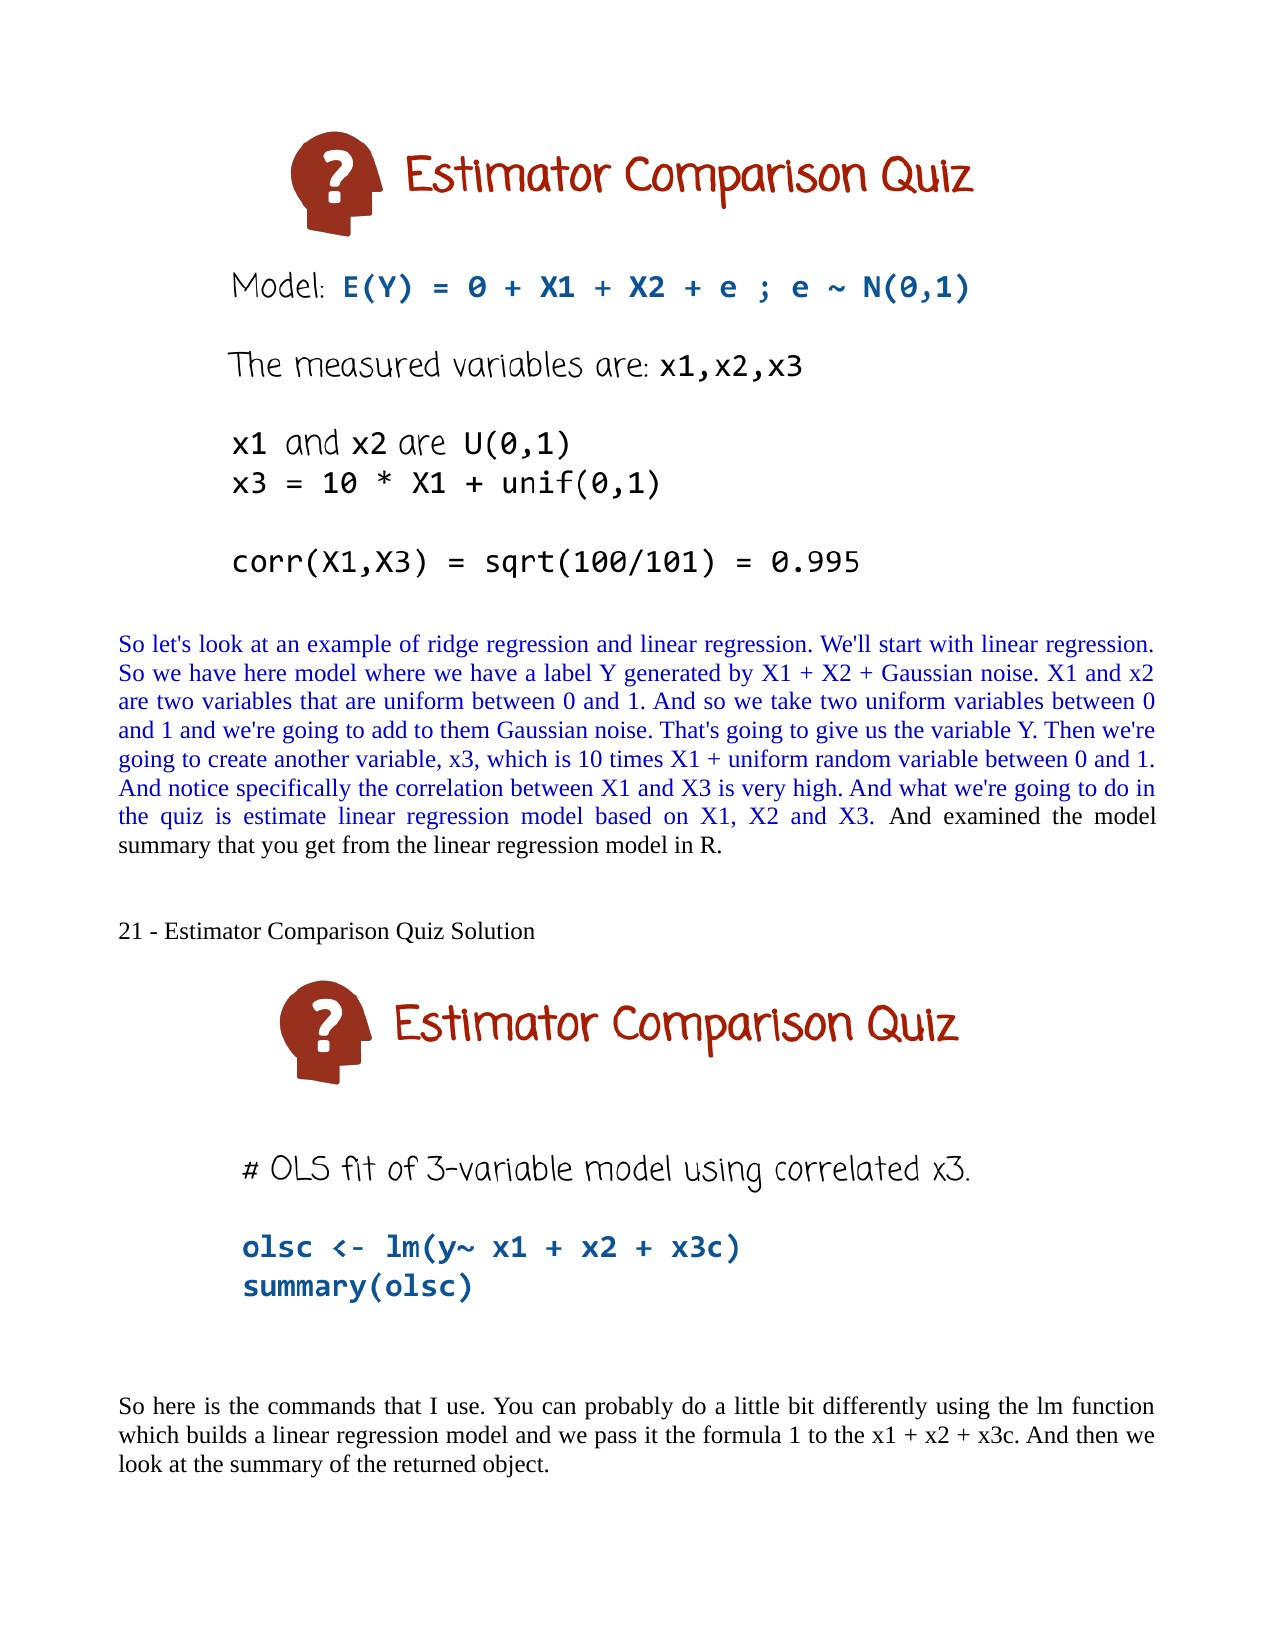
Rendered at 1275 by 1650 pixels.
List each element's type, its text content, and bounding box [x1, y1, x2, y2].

text So here is the commands that I use. You can probably do a little bit differently using the lm function which builds a linear regression model and we pass it the formula 1 to the x1 + x2 + x3c. And then we look at the summary of the returned object. [118, 1391, 1157, 1477]
picture [118, 118, 1157, 601]
picture [118, 973, 1157, 1334]
text 21 - Estimator Comparison Quiz Solution [118, 916, 1157, 945]
text So let's look at an example of ridge regression and linear regression. We'll start with linear regression. So we have here model where we have a label Y generated by X1 + X2 + Gaussian noise. X1 and x2 are two variables that are uniform between 0 and 1. And so we take two uniform variables between 0 and 1 and we're going to add to them Gaussian noise. That's going to give us the variable Y. Then we're going to create another variable, x3, which is 10 times X1 + uniform random variable between 0 and 1. And notice specifically the correlation between X1 and X3 is very high. And what we're going to do in the quiz is estimate linear regression model based on X1, X2 and X3. And examined the model summary that you get from the linear regression model in R. [118, 629, 1157, 859]
